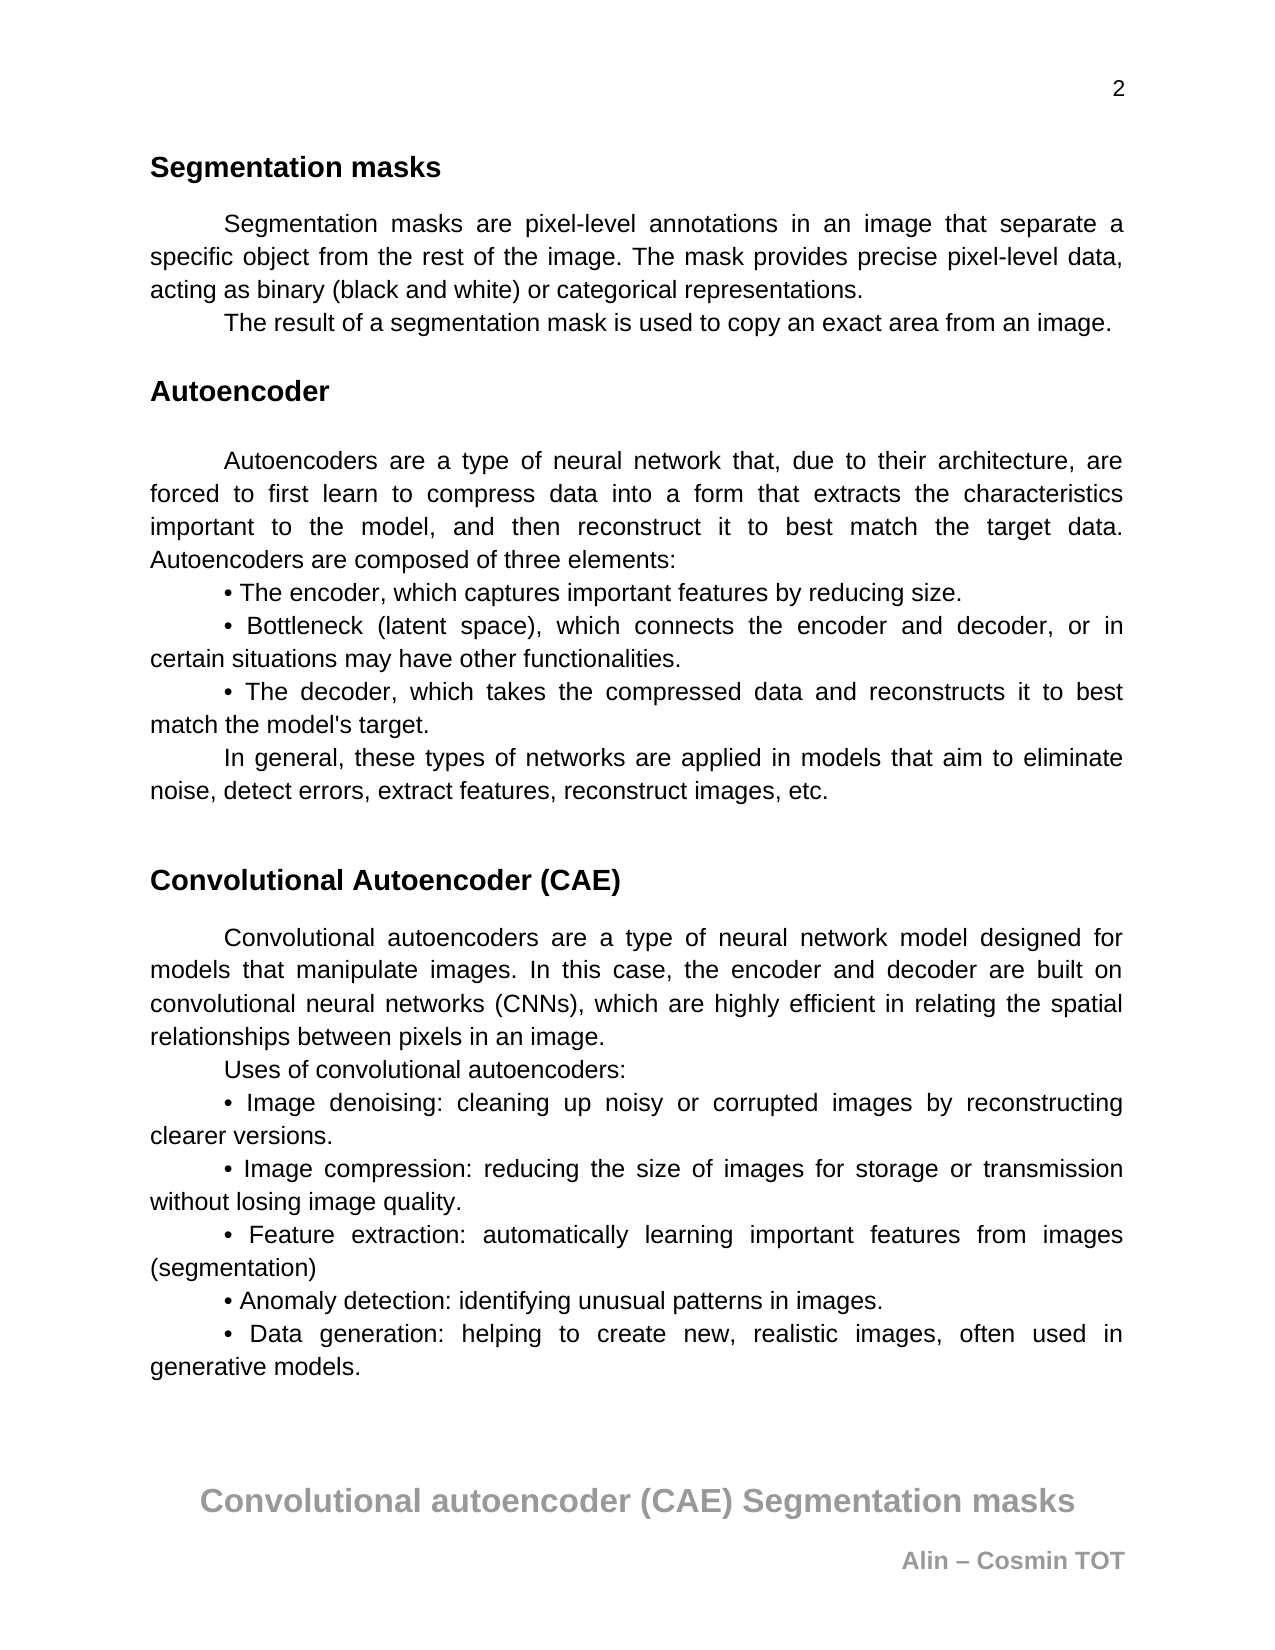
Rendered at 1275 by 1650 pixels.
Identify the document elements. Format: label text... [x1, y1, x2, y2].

text Convolutional autoencoders are a type of neural network model designed for models that manipulate images. In this case, the encoder and decoder are built on convolutional neural networks (CNNs), which are highly efficient in relating the spatial relationships between pixels in an image. [150, 922, 1125, 1050]
text • Image denoising: cleaning up noisy or corrupted images by reconstructing clearer versions. [150, 1088, 1125, 1149]
text Convolutional Autoencoder (CAE) [150, 863, 1125, 897]
text • The decoder, which takes the compressed data and reconstructs it to best match the model's target. [150, 677, 1125, 739]
text Uses of convolutional autoencoders: [150, 1054, 1125, 1083]
text The result of a segmentation mask is used to copy an exact area from an image. [150, 308, 1125, 337]
text Segmentation masks are pixel-level annotations in an image that separate a specific object from the rest of the image. The mask provides precise pixel-level data, acting as binary (black and white) or categorical representations. [150, 209, 1125, 304]
text Segmentation masks [150, 150, 1125, 183]
text Autoencoder [150, 374, 1125, 408]
text • Anomaly detection: identifying unusual patterns in images. [150, 1286, 1125, 1314]
text In general, these types of networks are applied in models that aim to eliminate noise, detect errors, extract features, reconstruct images, etc. [150, 743, 1125, 805]
text Autoencoders are a type of neural network that, due to their architecture, are forced to first learn to compress data into a form that extracts the characteristics important to the model, and then reconstruct it to best match the target data. Autoencoders are composed of three elements: [150, 446, 1125, 574]
text • Feature extraction: automatically learning important features from images (segmentation) [150, 1220, 1125, 1281]
text • The encoder, which captures important features by reducing size. [150, 578, 1125, 607]
text • Bottleneck (latent space), which connects the encoder and decoder, or in certain situations may have other functionalities. [150, 611, 1125, 673]
text • Image compression: reducing the size of images for storage or transmission without losing image quality. [150, 1154, 1125, 1215]
text • Data generation: helping to create new, realistic images, often used in generative models. [150, 1319, 1125, 1381]
